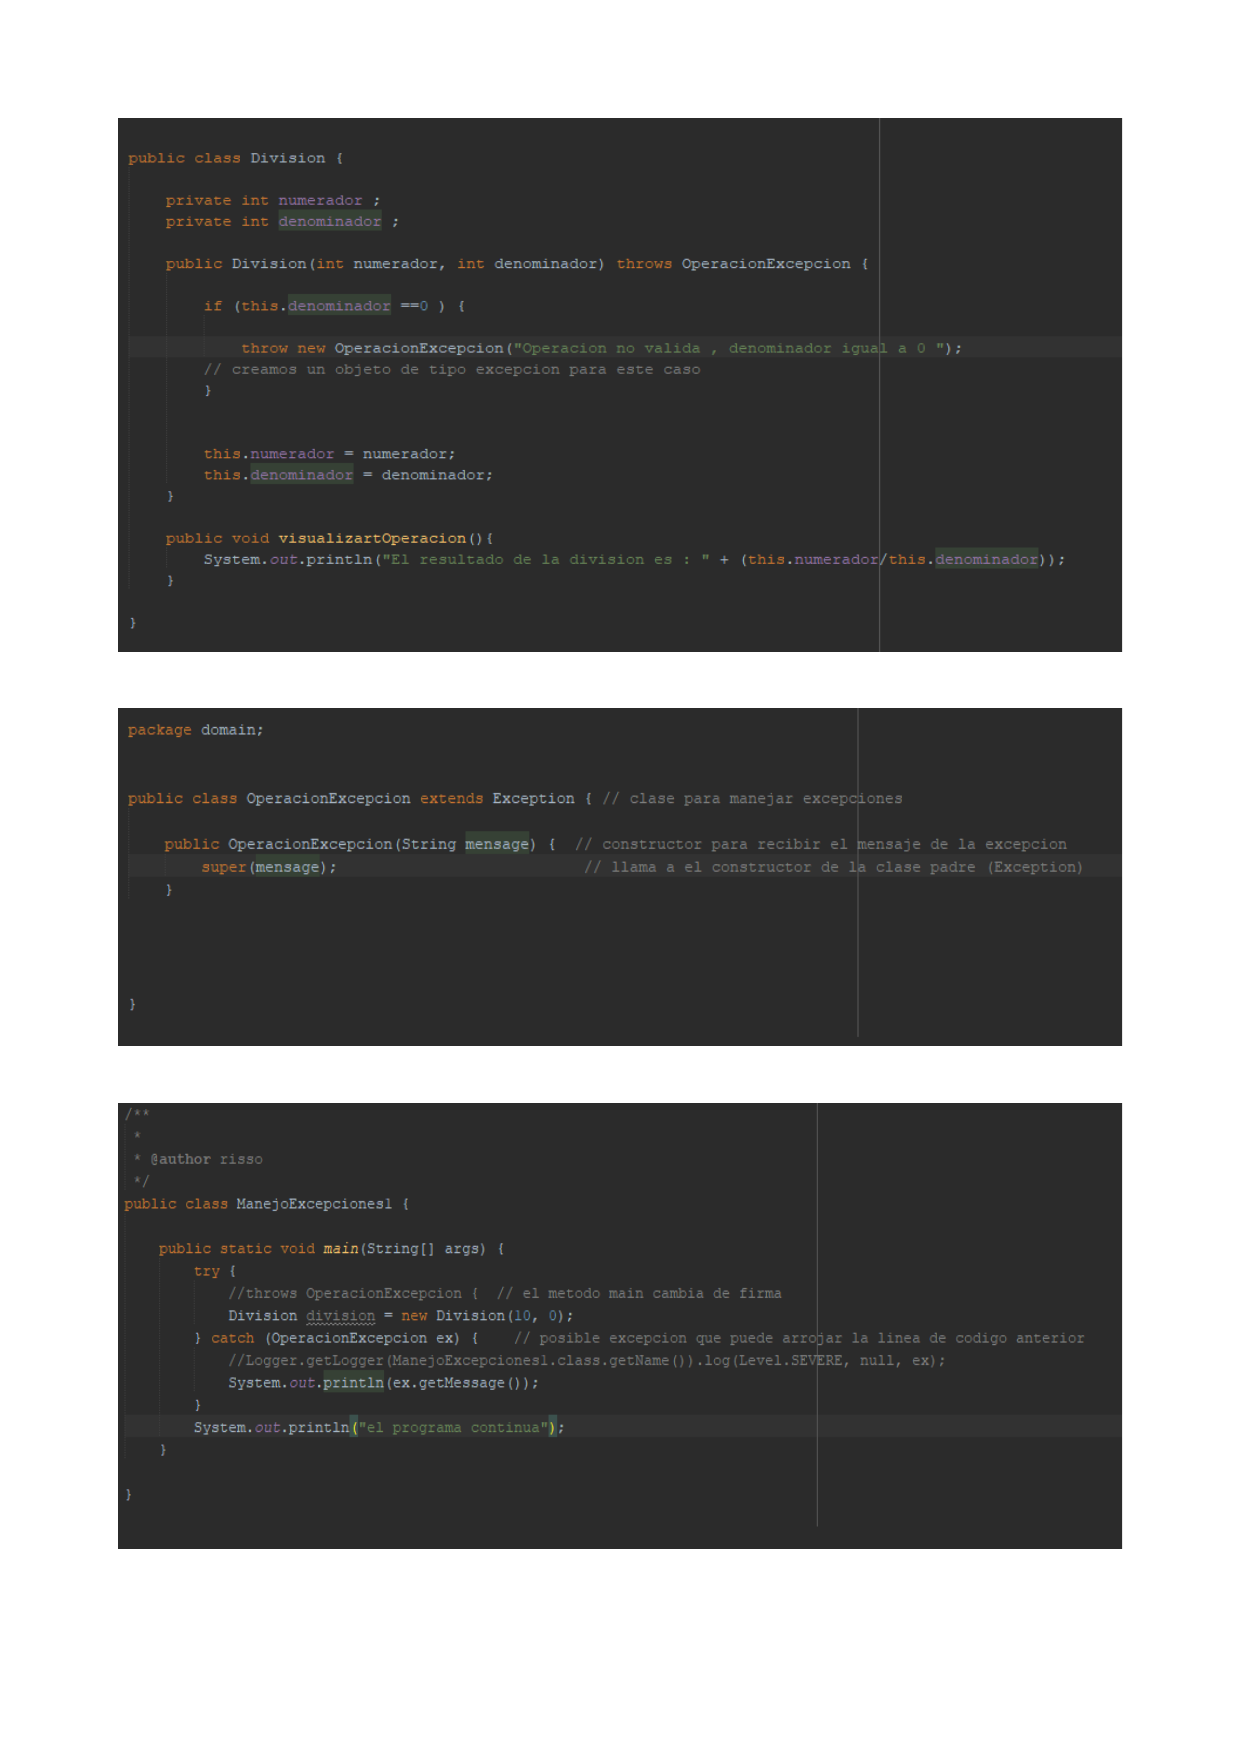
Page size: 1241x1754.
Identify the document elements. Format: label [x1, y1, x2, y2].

picture [118, 118, 1123, 652]
picture [118, 708, 1123, 1046]
picture [118, 1103, 1123, 1549]
